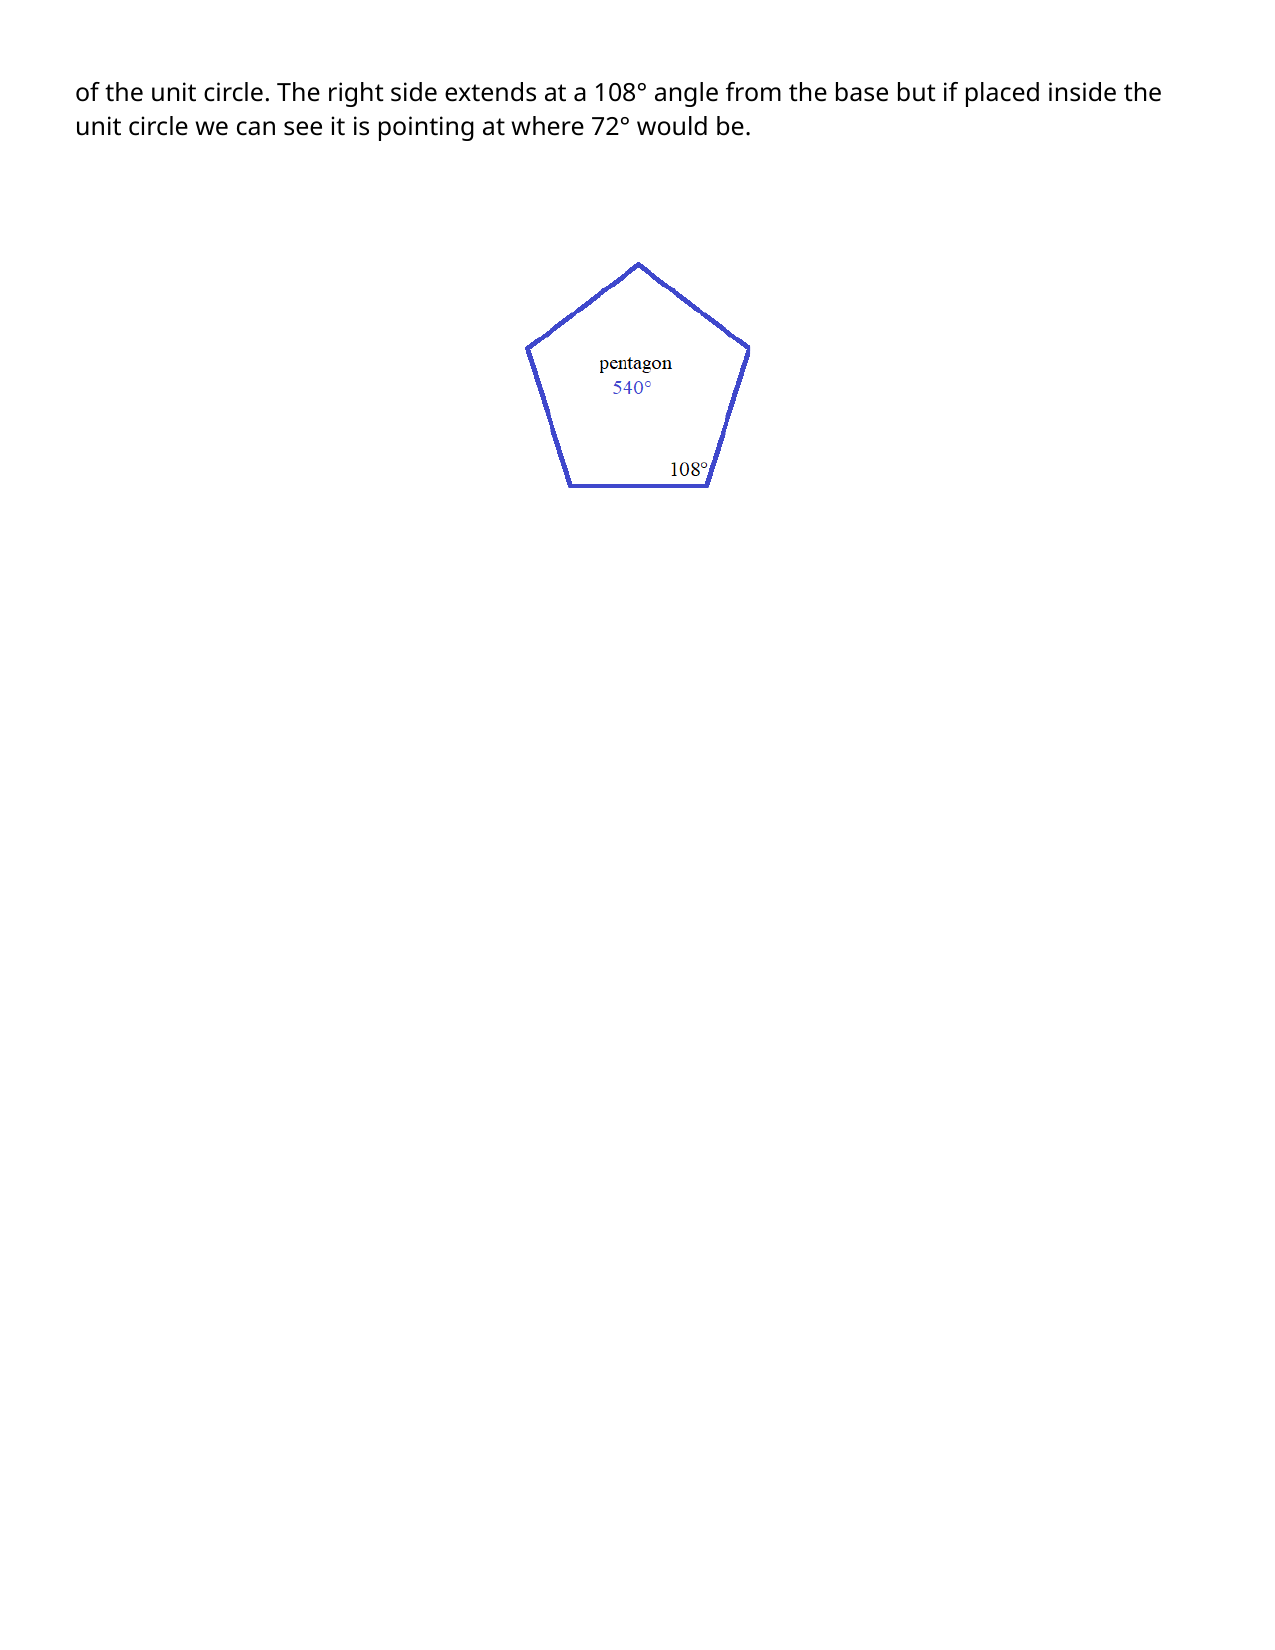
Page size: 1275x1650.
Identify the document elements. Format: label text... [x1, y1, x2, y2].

text of the unit circle. The right side extends at a 108° angle from the base but if placed inside the unit circle we can see it is pointing at where 72° would be. [75, 75, 1200, 143]
picture [525, 262, 750, 488]
